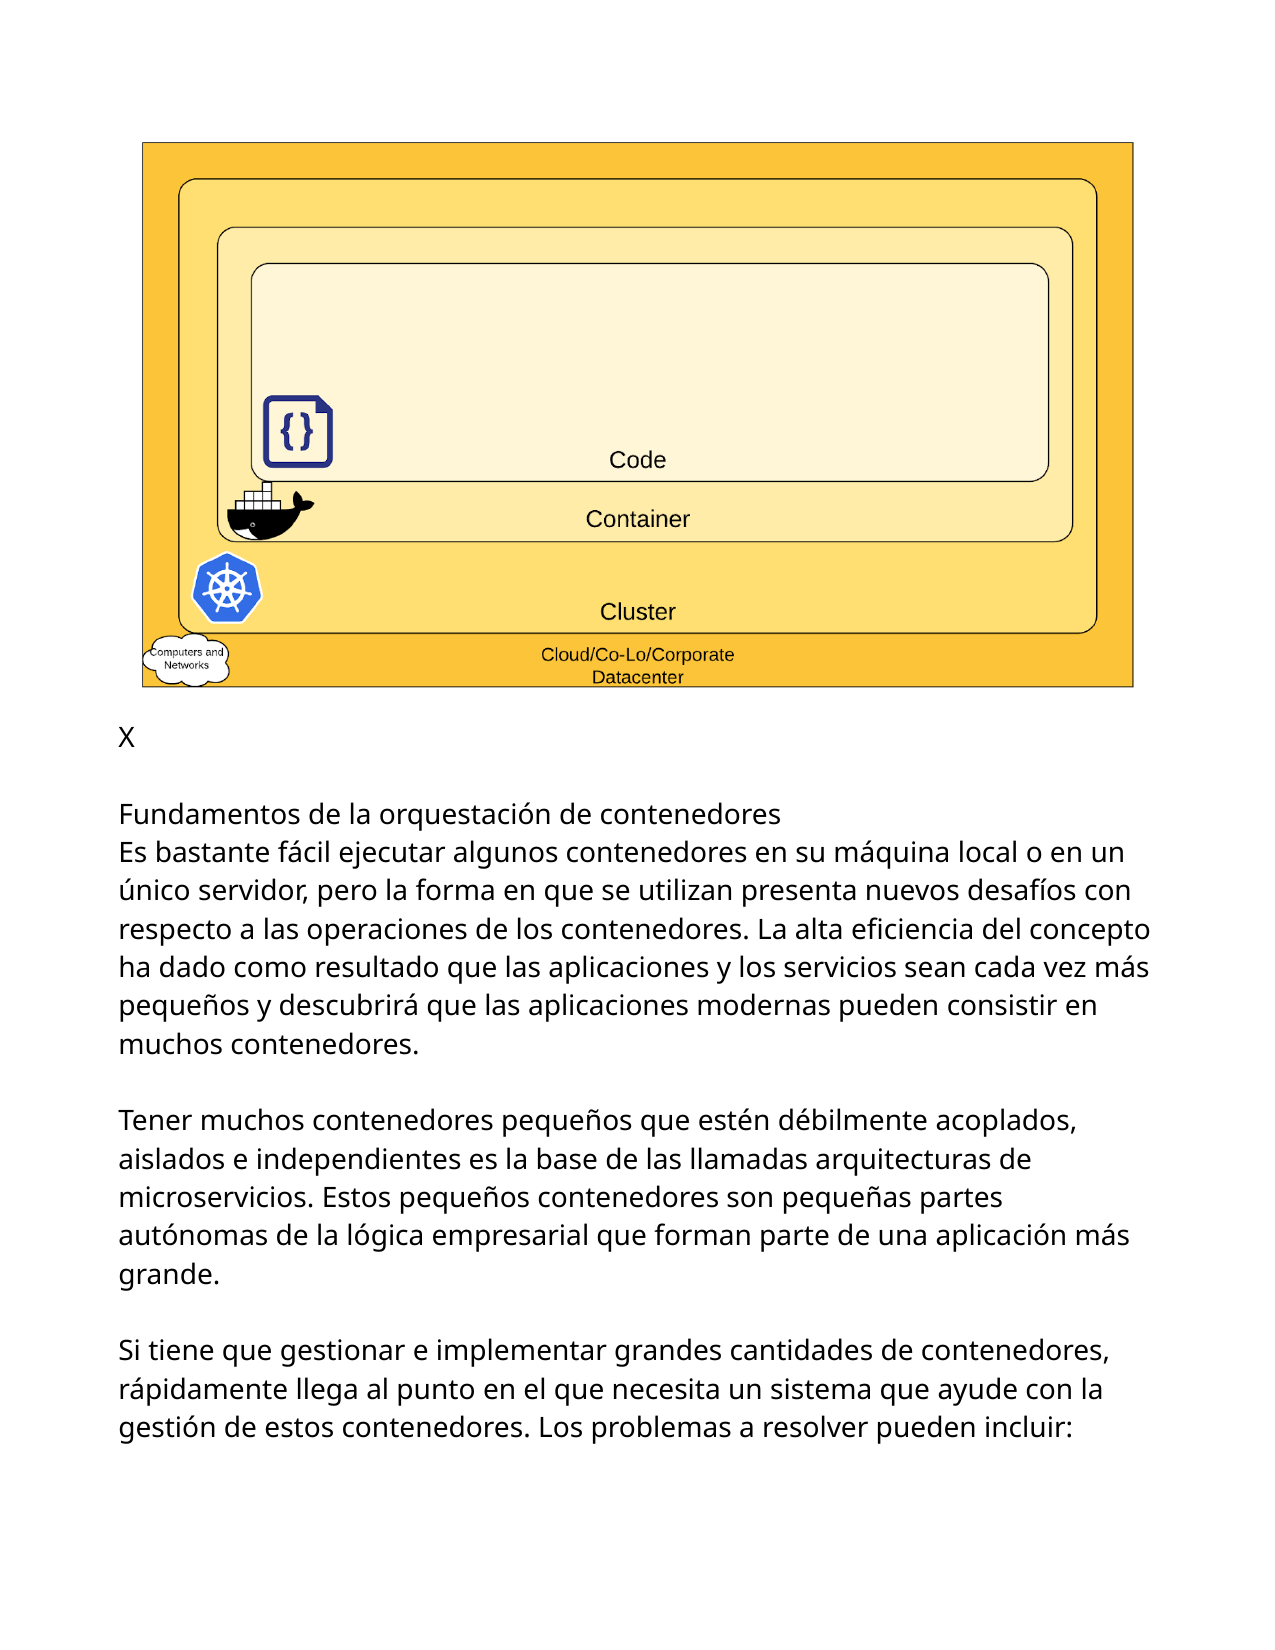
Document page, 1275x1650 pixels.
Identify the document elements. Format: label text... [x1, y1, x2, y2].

text Es bastante fácil ejecutar algunos contenedores en su máquina local o en un único servidor, pero la forma en que se utilizan presenta nuevos desafíos con respecto a las operaciones de los contenedores. La alta eficiencia del concepto ha dado como resultado que las aplicaciones y los servicios sean cada vez más pequeños y descubrirá que las aplicaciones modernas pueden consistir en muchos contenedores. [118, 832, 1157, 1062]
text Fundamentos de la orquestación de contenedores [118, 794, 1157, 832]
text X [118, 718, 1157, 756]
text Si tiene que gestionar e implementar grandes cantidades de contenedores, rápidamente llega al punto en el que necesita un sistema que ayude con la gestión de estos contenedores. Los problemas a resolver pueden incluir: [118, 1331, 1157, 1446]
text Tener muchos contenedores pequeños que estén débilmente acoplados, aislados e independientes es la base de las llamadas arquitecturas de microservicios. Estos pequeños contenedores son pequeñas partes autónomas de la lógica empresarial que forman parte de una aplicación más grande. [118, 1101, 1157, 1292]
picture [118, 118, 1157, 718]
